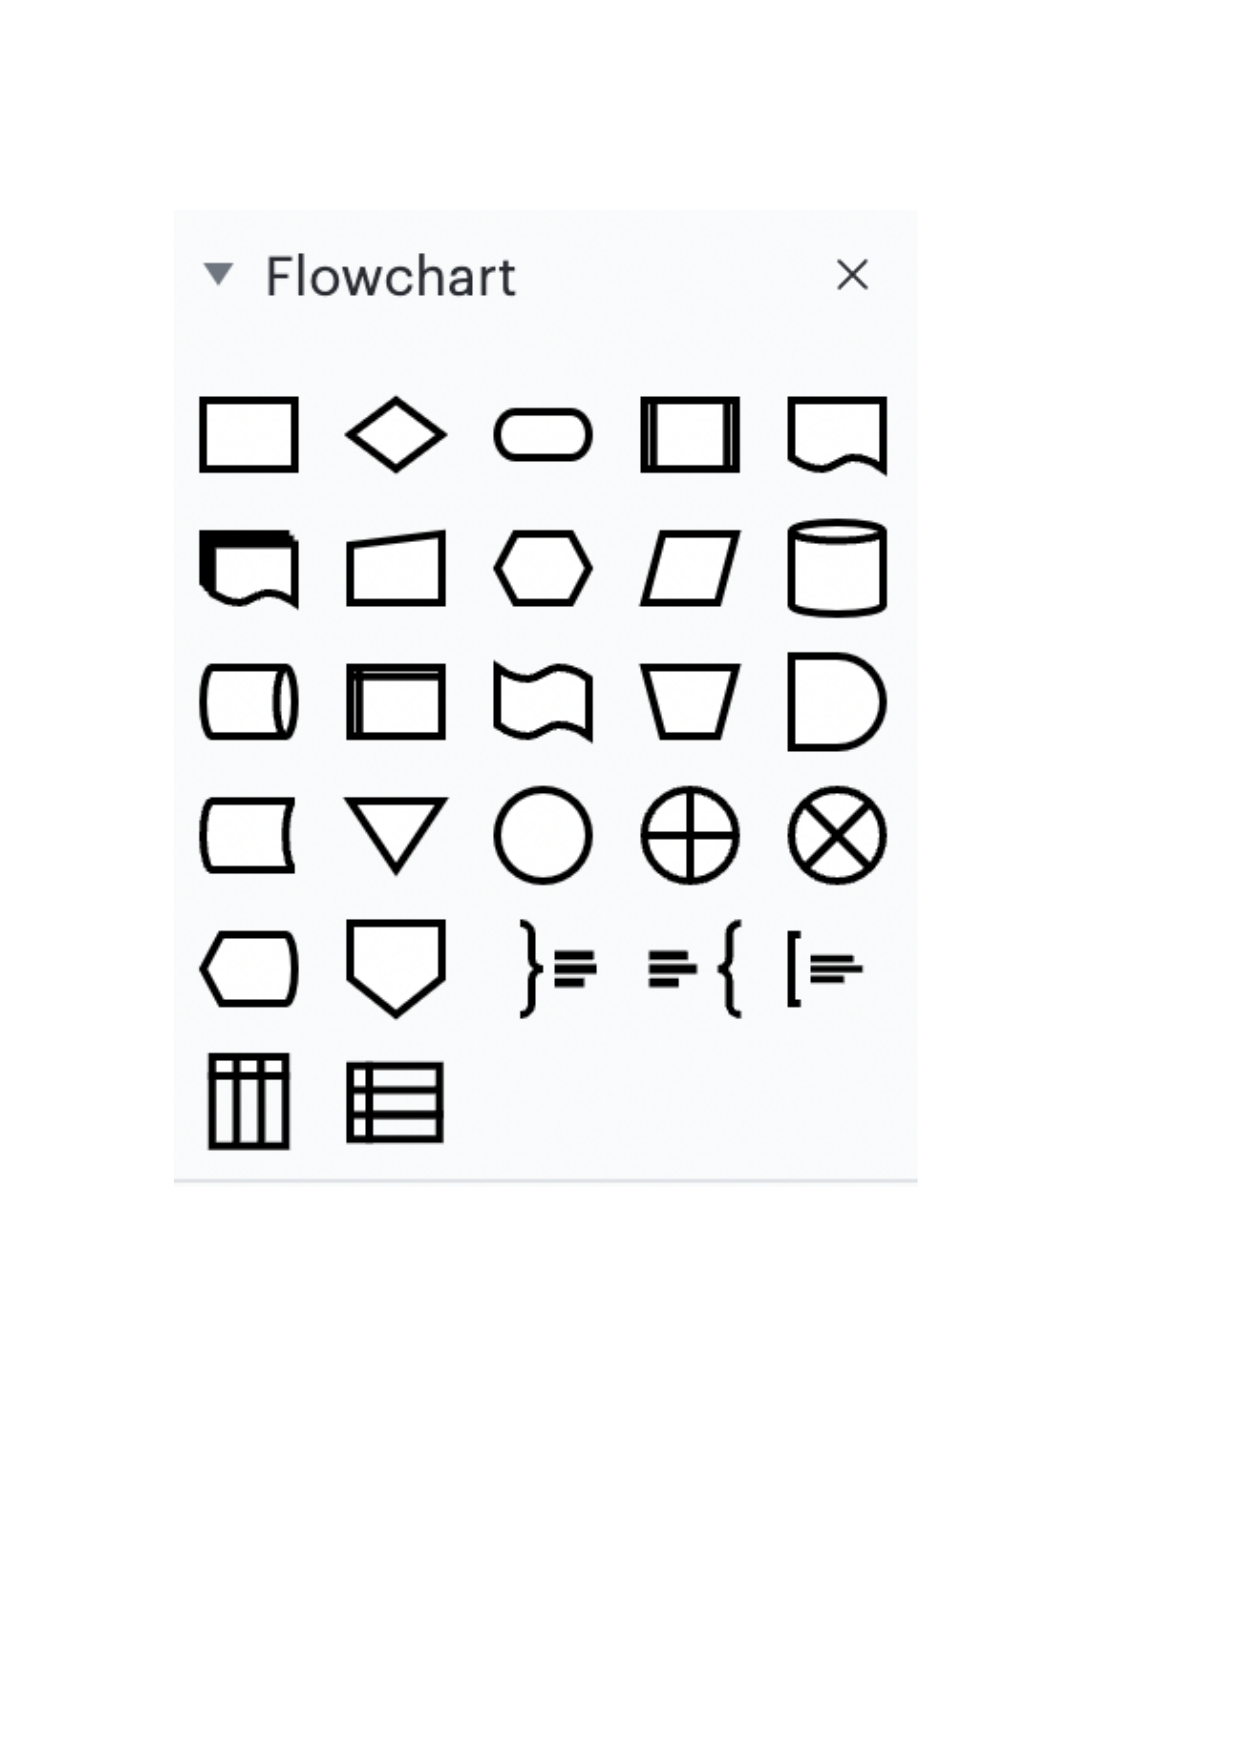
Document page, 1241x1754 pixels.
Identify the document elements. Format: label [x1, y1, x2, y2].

picture [173, 210, 918, 1187]
